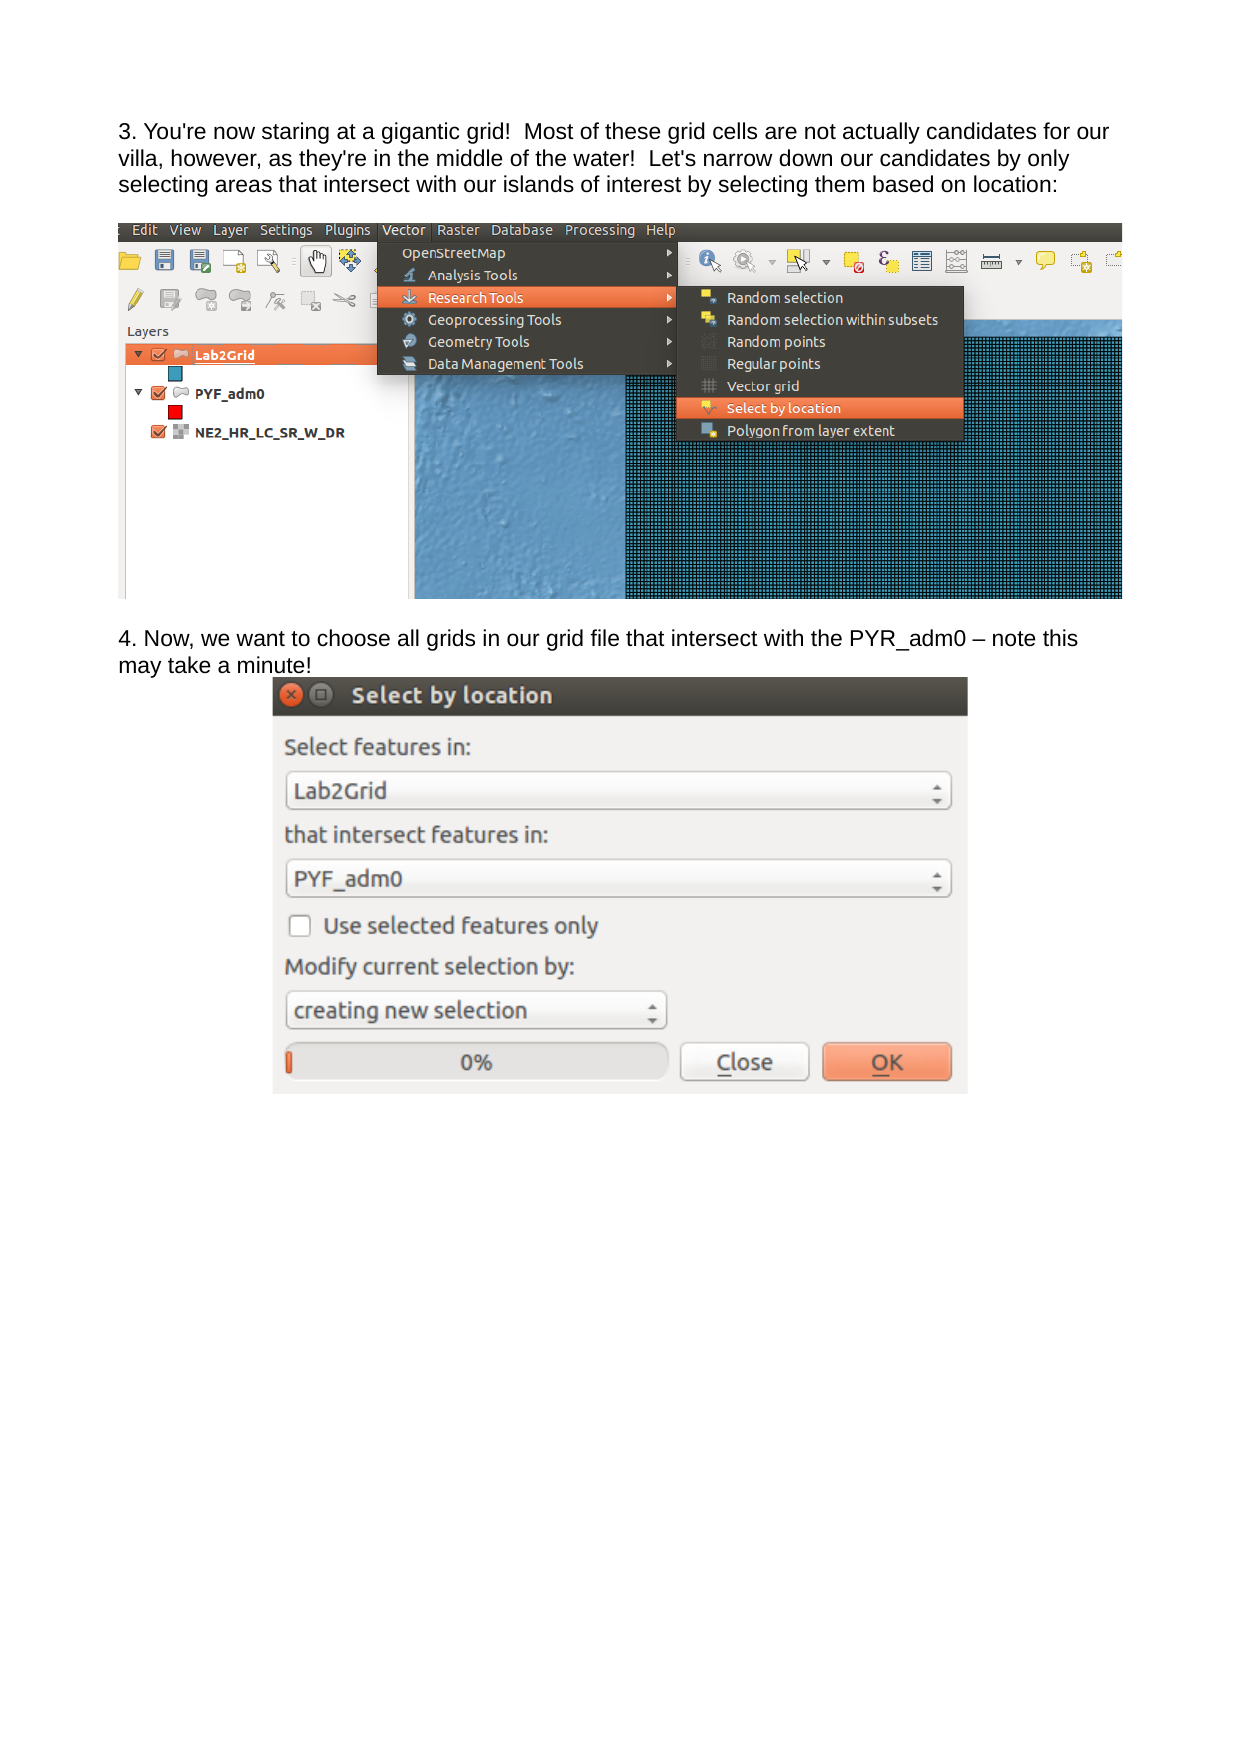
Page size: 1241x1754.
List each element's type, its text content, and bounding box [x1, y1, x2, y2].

text 3. You're now staring at a gigantic grid! Most of these grid cells are not actually candidates for our villa, however, as they're in the middle of the water! Let's narrow down our candidates by only selecting areas that intersect with our islands of interest by selecting them based on location: [118, 118, 1122, 197]
picture [272, 677, 968, 1094]
text 4. Now, we want to choose all grids in our grid file that intersect with the PYR_adm0 – note this may take a minute! [118, 625, 1122, 678]
picture [118, 223, 1123, 599]
